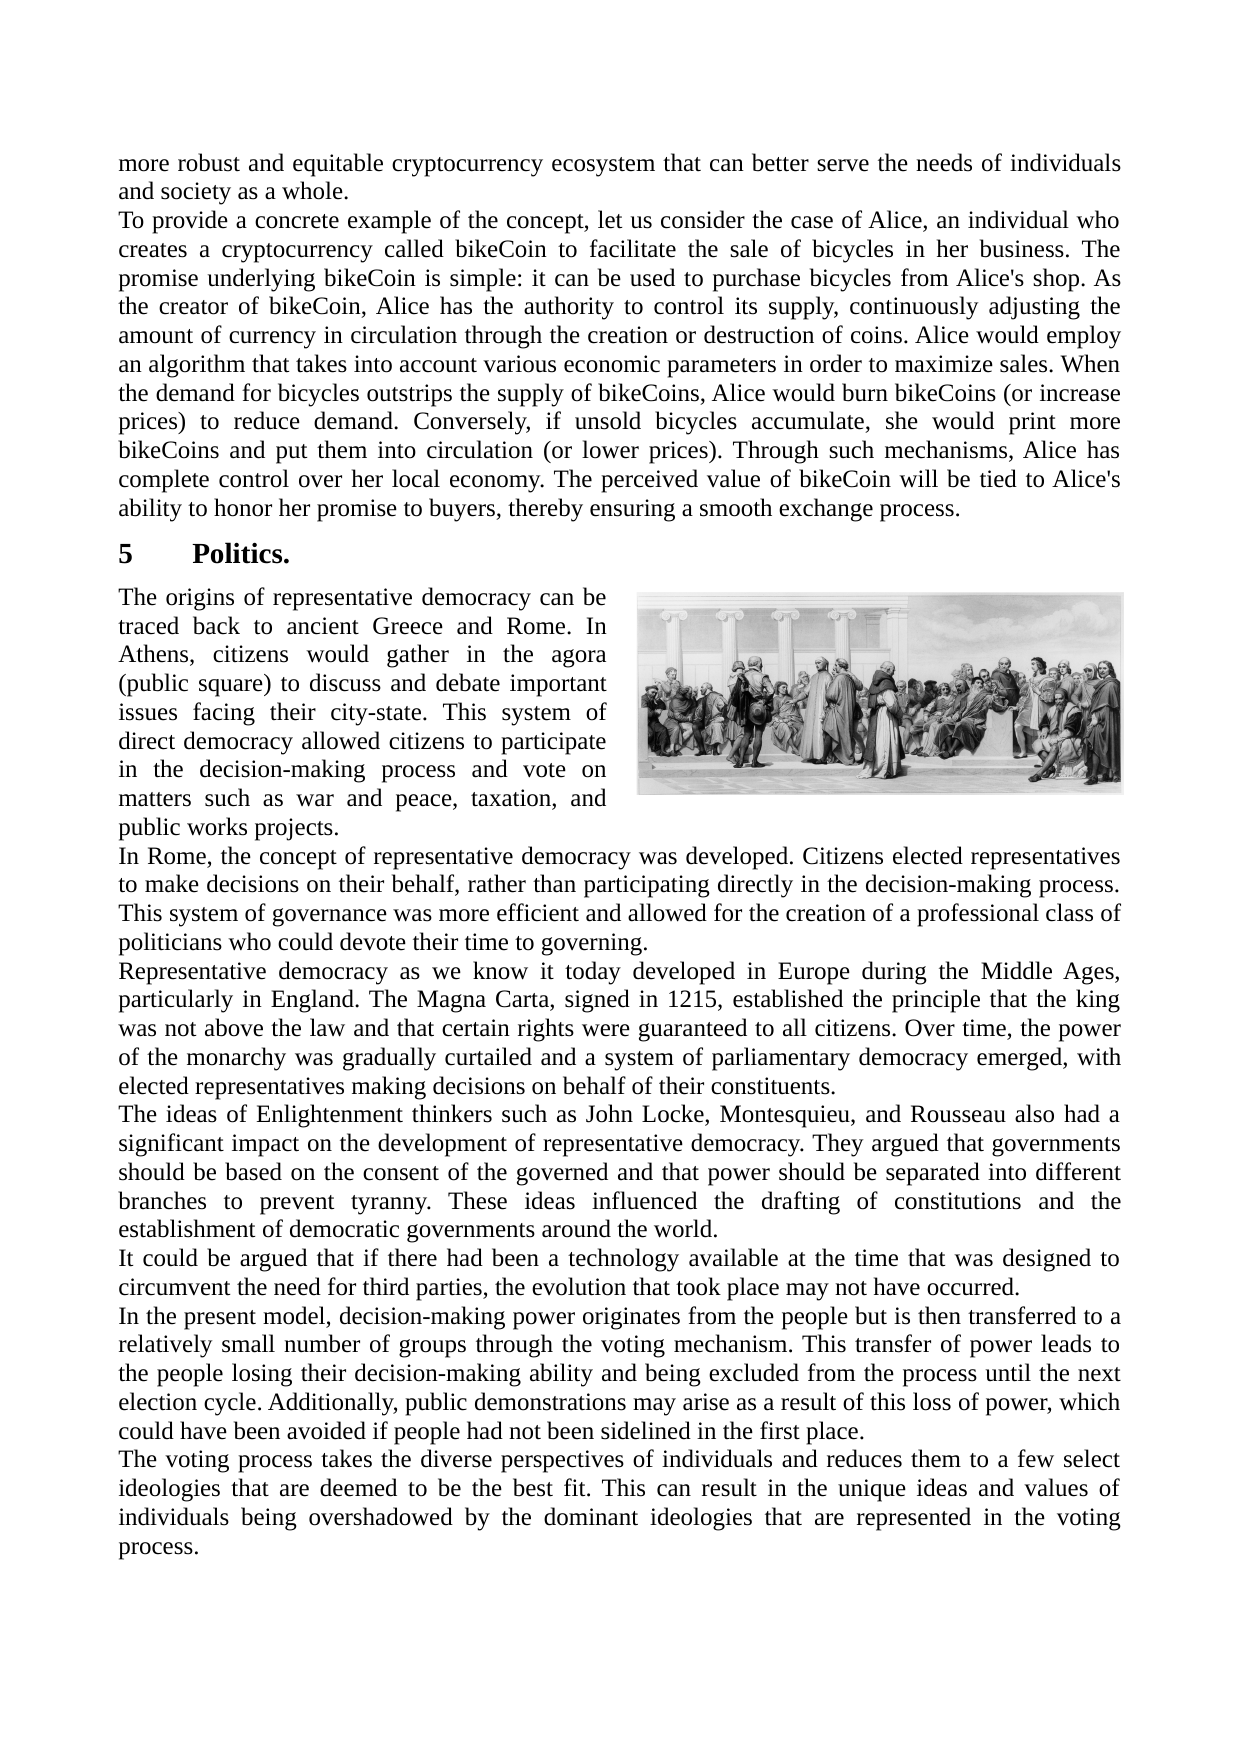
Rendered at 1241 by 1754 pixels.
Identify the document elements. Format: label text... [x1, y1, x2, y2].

text The voting process takes the diverse perspectives of individuals and reduces them to a few select ideologies that are deemed to be the best fit. This can result in the unique ideas and values of individuals being overshadowed by the dominant ideologies that are represented in the voting process. [118, 1444, 1122, 1559]
text In the present model, decision-making power originates from the people but is then transferred to a relatively small number of groups through the voting mechanism. This transfer of power leads to the people losing their decision-making ability and being excluded from the process until the next election cycle. Additionally, public demonstrations may arise as a result of this loss of power, which could have been avoided if people had not been sidelined in the first place. [118, 1301, 1122, 1444]
picture [636, 592, 1124, 795]
subtitle Politics. [118, 536, 1122, 569]
text In Rome, the concept of representative democracy was developed. Citizens elected representatives to make decisions on their behalf, rather than participating directly in the decision-making process. This system of governance was more efficient and allowed for the creation of a professional class of politicians who could devote their time to governing. [118, 841, 1122, 956]
text It could be argued that if there had been a technology available at the time that was designed to circumvent the need for third parties, the evolution that took place may not have occurred. [118, 1243, 1122, 1301]
text The origins of representative democracy can be traced back to ancient Greece and Rome. In Athens, citizens would gather in the agora (public square) to discuss and debate important issues facing their city-state. This system of direct democracy allowed citizens to participate in the decision-making process and vote on matters such as war and peace, taxation, and public works projects. [118, 582, 1122, 841]
text Representative democracy as we know it today developed in Europe during the Middle Ages, particularly in England. The Magna Carta, signed in 1215, established the principle that the king was not above the law and that certain rights were guaranteed to all citizens. Over time, the power of the monarchy was gradually curtailed and a system of parliamentary democracy emerged, with elected representatives making decisions on behalf of their constituents. [118, 956, 1122, 1099]
text To provide a concrete example of the concept, let us consider the case of Alice, an individual who creates a cryptocurrency called bikeCoin to facilitate the sale of bicycles in her business. The promise underlying bikeCoin is simple: it can be used to purchase bicycles from Alice's shop. As the creator of bikeCoin, Alice has the authority to control its supply, continuously adjusting the amount of currency in circulation through the creation or destruction of coins. Alice would employ an algorithm that takes into account various economic parameters in order to maximize sales. When the demand for bicycles outstrips the supply of bikeCoins, Alice would burn bikeCoins (or increase prices) to reduce demand. Conversely, if unsold bicycles accumulate, she would print more bikeCoins and put them into circulation (or lower prices). Through such mechanisms, Alice has complete control over her local economy. The perceived value of bikeCoin will be tied to Alice's ability to honor her promise to buyers, thereby ensuring a smooth exchange process. [118, 205, 1122, 521]
text more robust and equitable cryptocurrency ecosystem that can better serve the needs of individuals and society as a whole. [118, 148, 1122, 205]
text The ideas of Enlightenment thinkers such as John Locke, Montesquieu, and Rousseau also had a significant impact on the development of representative democracy. They argued that governments should be based on the consent of the governed and that power should be separated into different branches to prevent tyranny. These ideas influenced the drafting of constitutions and the establishment of democratic governments around the world. [118, 1099, 1122, 1243]
